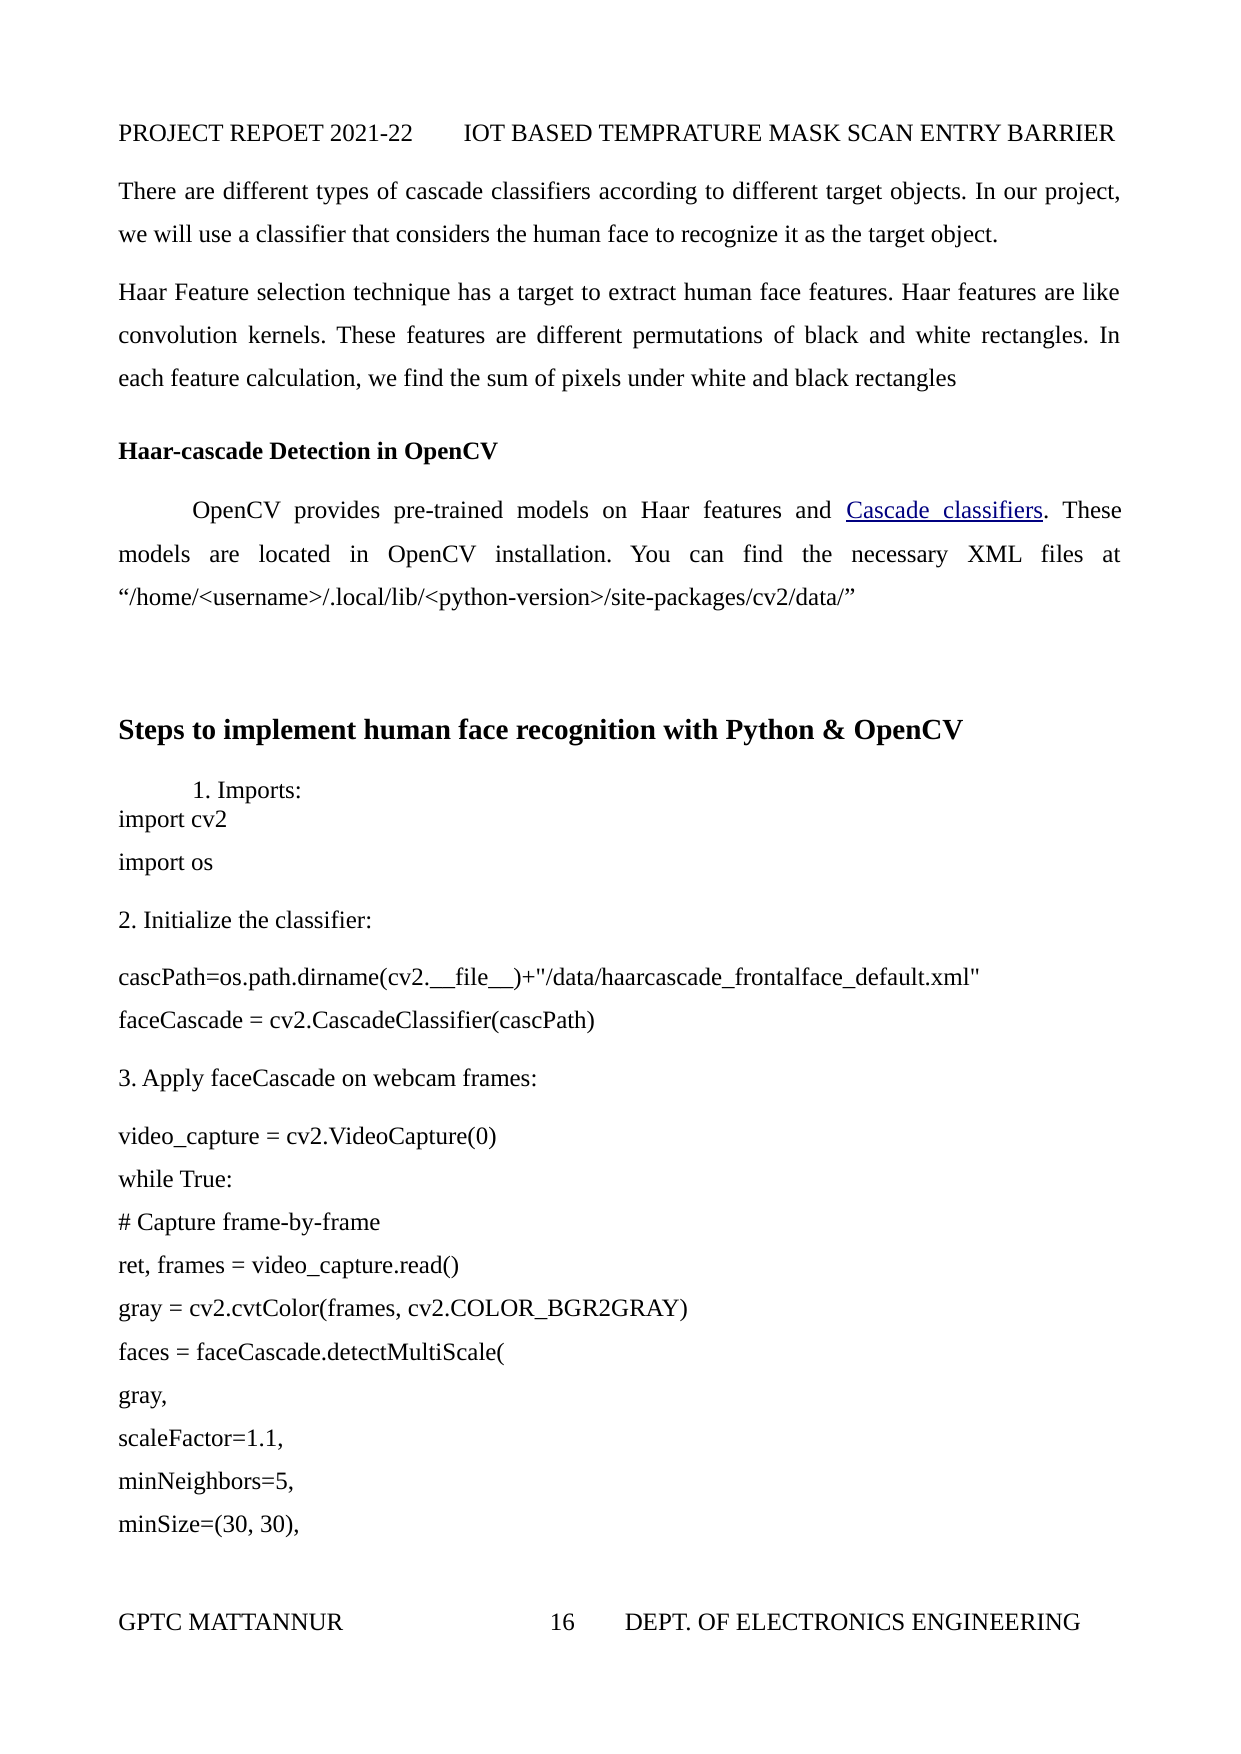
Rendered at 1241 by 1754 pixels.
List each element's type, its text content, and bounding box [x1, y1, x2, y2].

text faceCascade = cv2.CascadeClassifier(cascPath) [118, 1006, 1122, 1034]
text video_capture = cv2.VideoCapture(0) [118, 1121, 1122, 1150]
text minNeighbors=5, [118, 1466, 1122, 1495]
text gray, [118, 1380, 1122, 1408]
text import cv2 [118, 804, 1122, 833]
text # Capture frame-by-frame [118, 1207, 1122, 1236]
text 1. Imports: [118, 775, 1122, 804]
text There are different types of cascade classifiers according to different target objects. In our project, we will use a classifier that considers the human face to recognize it as the target object. [118, 176, 1122, 248]
text 3. Apply faceCascade on webcam frames: [118, 1063, 1122, 1092]
subtitle Haar-cascade Detection in OpenCV [118, 436, 1122, 464]
text OpenCV provides pre-trained models on Haar features and Cascade classifiers. These models are located in OpenCV installation. You can find the necessary XML files at “/home/<username>/.local/lib/<python-version>/site-packages/cv2/data/” [118, 491, 1122, 611]
text faces = faceCascade.detectMultiScale( [118, 1337, 1122, 1365]
text Haar Feature selection technique has a target to extract human face features. Haar features are like convolution kernels. These features are different permutations of black and white rectangles. In each feature calculation, we find the sum of pixels under white and black rectangles [118, 277, 1122, 392]
text import os [118, 847, 1122, 876]
text scaleFactor=1.1, [118, 1423, 1122, 1452]
text cascPath=os.path.dirname(cv2.__file__)+"/data/haarcascade_frontalface_default.xml" [118, 962, 1122, 991]
text gray = cv2.cvtColor(frames, cv2.COLOR_BGR2GRAY) [118, 1293, 1122, 1322]
text while True: [118, 1164, 1122, 1193]
text minSize=(30, 30), [118, 1509, 1122, 1538]
text 2. Initialize the classifier: [118, 905, 1122, 933]
text ret, frames = video_capture.read() [118, 1250, 1122, 1279]
subtitle Steps to implement human face recognition with Python & OpenCV [118, 712, 1122, 746]
